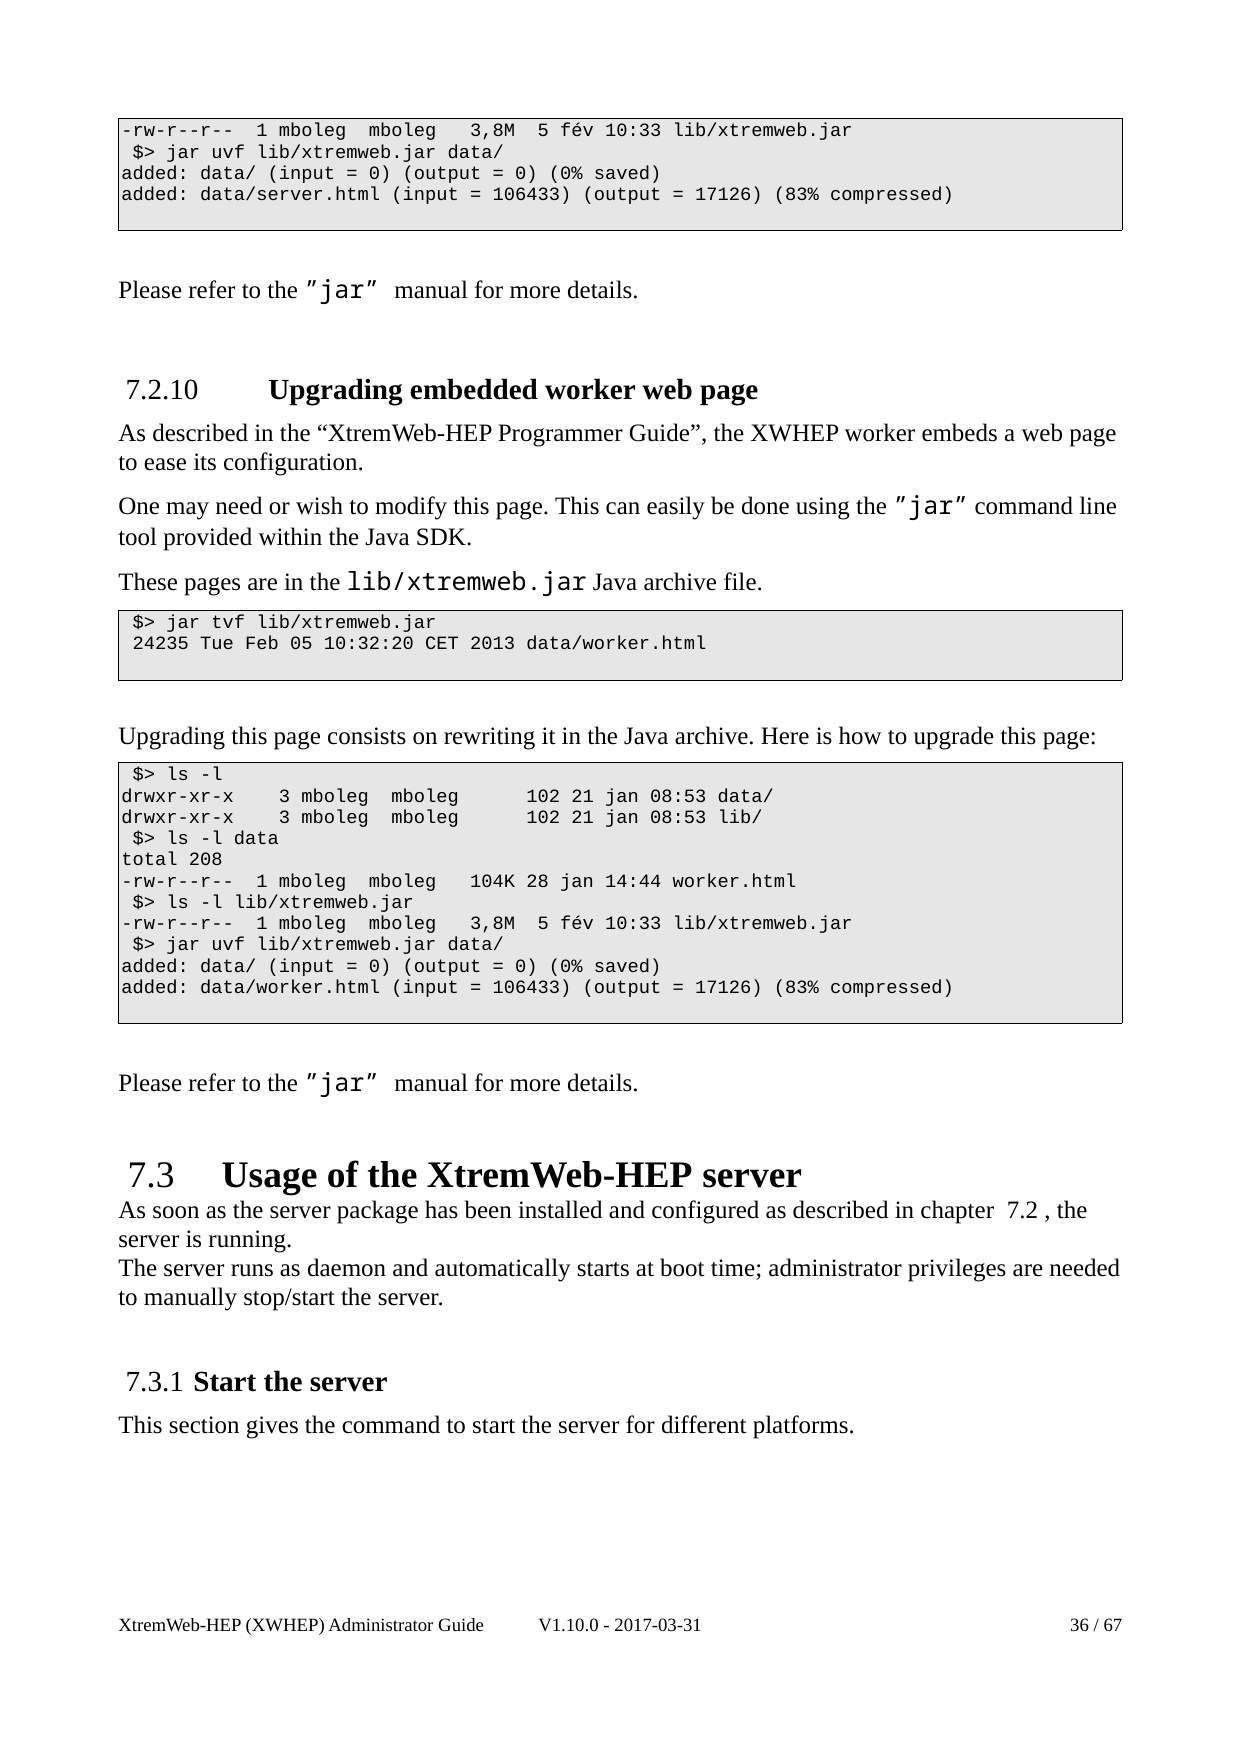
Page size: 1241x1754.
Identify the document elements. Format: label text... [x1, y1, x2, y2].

text As described in the “XtremWeb-HEP Programmer Guide”, the XWHEP worker embeds a web page to ease its configuration. [118, 418, 1122, 476]
subtitle Upgrading embedded worker web page [118, 372, 1122, 406]
text This section gives the command to start the server for different platforms. [118, 1410, 1122, 1439]
text -rw-r--r-- 1 mboleg mboleg 3,8M 5 fév 10:33 lib/xtremweb.jar [119, 911, 1122, 932]
text Please refer to the ”jar” manual for more details. [118, 272, 1122, 306]
text $> ls -l data [119, 826, 1122, 847]
text -rw-r--r-- 1 mboleg mboleg 3,8M 5 fév 10:33 lib/xtremweb.jar [119, 119, 1122, 139]
text $> jar uvf lib/xtremweb.jar data/ [119, 932, 1122, 953]
subtitle Usage of the XtremWeb-HEP server [118, 1152, 1122, 1195]
text added: data/ (input = 0) (output = 0) (0% saved) [119, 953, 1122, 975]
subtitle Start the server [118, 1364, 1122, 1398]
text $> jar tvf lib/xtremweb.jar [119, 611, 1122, 631]
text added: data/worker.html (input = 106433) (output = 17126) (83% compressed) [119, 975, 1122, 996]
text added: data/ (input = 0) (output = 0) (0% saved) [119, 161, 1122, 182]
text These pages are in the lib/xtremweb.jar Java archive file. [118, 563, 1122, 597]
text $> jar uvf lib/xtremweb.jar data/ [119, 139, 1122, 161]
text $> ls -l lib/xtremweb.jar [119, 890, 1122, 911]
text total 208 [119, 847, 1122, 868]
text drwxr-xr-x 3 mboleg mboleg 102 21 jan 08:53 data/ [119, 783, 1122, 805]
text The server runs as daemon and automatically starts at boot time; administrator privileges are needed to manually stop/start the server. [118, 1253, 1122, 1310]
text -rw-r--r-- 1 mboleg mboleg 104K 28 jan 14:44 worker.html [119, 868, 1122, 890]
text Upgrading this page consists on rewriting it in the Java archive. Here is how to upgrade this page: [118, 721, 1122, 750]
text Please refer to the ”jar” manual for more details. [118, 1064, 1122, 1098]
text As soon as the server package has been installed and configured as described in chapter 7.2, the server is running. [118, 1195, 1122, 1253]
text drwxr-xr-x 3 mboleg mboleg 102 21 jan 08:53 lib/ [119, 805, 1122, 826]
text $> ls -l [119, 763, 1122, 783]
text 24235 Tue Feb 05 10:32:20 CET 2013 data/worker.html [119, 631, 1122, 652]
text added: data/server.html (input = 106433) (output = 17126) (83% compressed) [119, 182, 1122, 203]
text One may need or wish to modify this page. This can easily be done using the ”jar” command line tool provided within the Java SDK. [118, 488, 1122, 551]
